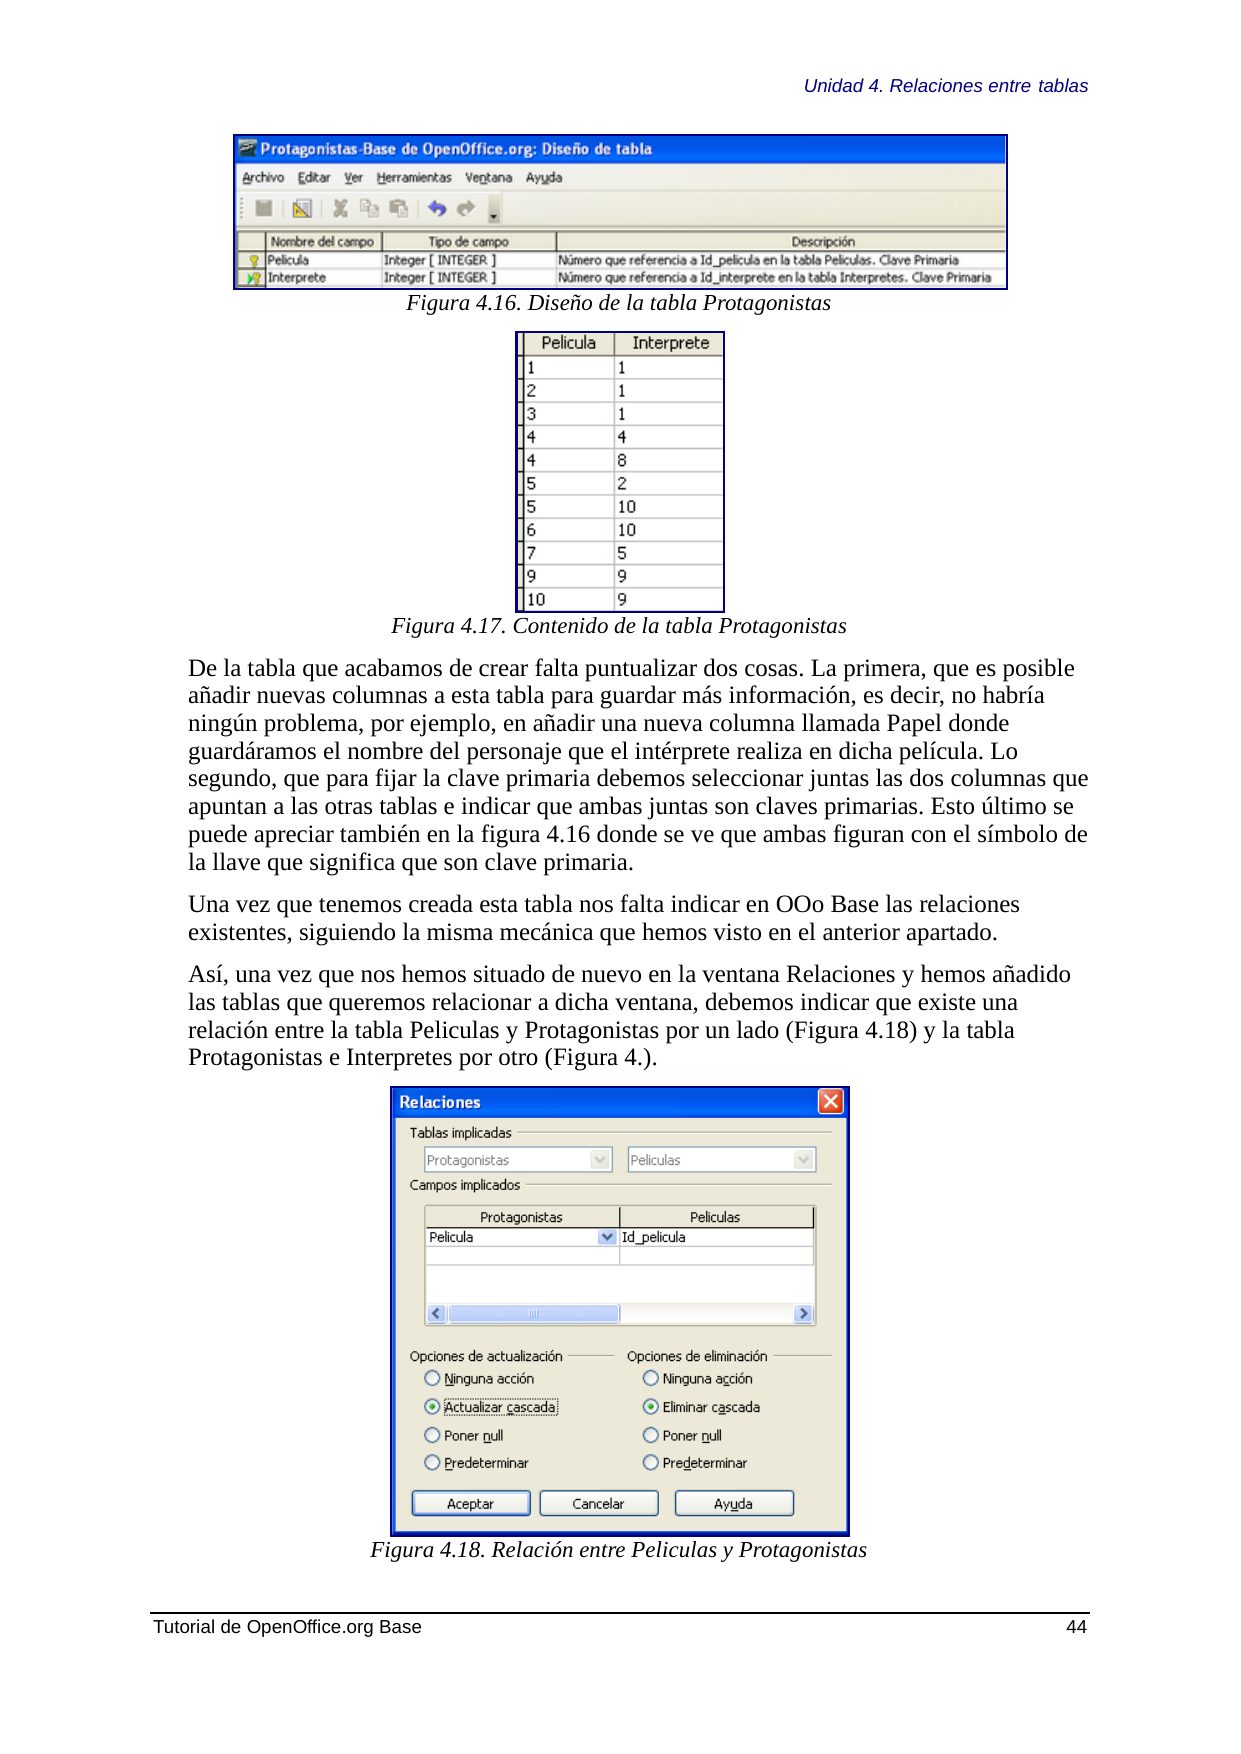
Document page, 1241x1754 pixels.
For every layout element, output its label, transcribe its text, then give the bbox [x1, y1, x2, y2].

text Figura 4.17. Contenido de la tabla Protagonistas [150, 331, 1090, 639]
text Figura 4.18. Relación entre Peliculas y Protagonistas [150, 1086, 1090, 1563]
text Figura 4.16. Diseño de la tabla Protagonistas [150, 134, 1090, 316]
text Así, una vez que nos hemos situado de nuevo en la ventana Relaciones y hemos añadido las tablas que queremos relacionar a dicha ventana, debemos indicar que existe una relación entre la tabla Peliculas y Protagonistas por un lado (Figura 4.18) y la tabla Protagonistas e Interpretes por otro (Figura 4.). [188, 960, 1090, 1071]
text De la tabla que acabamos de crear falta puntualizar dos cosas. La primera, que es posible añadir nuevas columnas a esta tabla para guardar más información, es decir, no habría ningún problema, por ejemplo, en añadir una nueva columna llamada Papel donde guardáramos el nombre del personaje que el intérprete realiza en dicha película. Lo segundo, que para fijar la clave primaria debemos seleccionar juntas las dos columnas que apuntan a las otras tablas e indicar que ambas juntas son claves primarias. Esto último se puede apreciar también en la figura 4.16 donde se ve que ambas figuran con el símbolo de la llave que significa que son clave primaria. [188, 654, 1090, 875]
picture [392, 1088, 848, 1535]
picture [235, 136, 1006, 288]
text Una vez que tenemos creada esta tabla nos falta indicar en OOo Base las relaciones existentes, siguiendo la misma mecánica que hemos visto en el anterior apartado. [188, 890, 1090, 946]
picture [518, 333, 723, 611]
